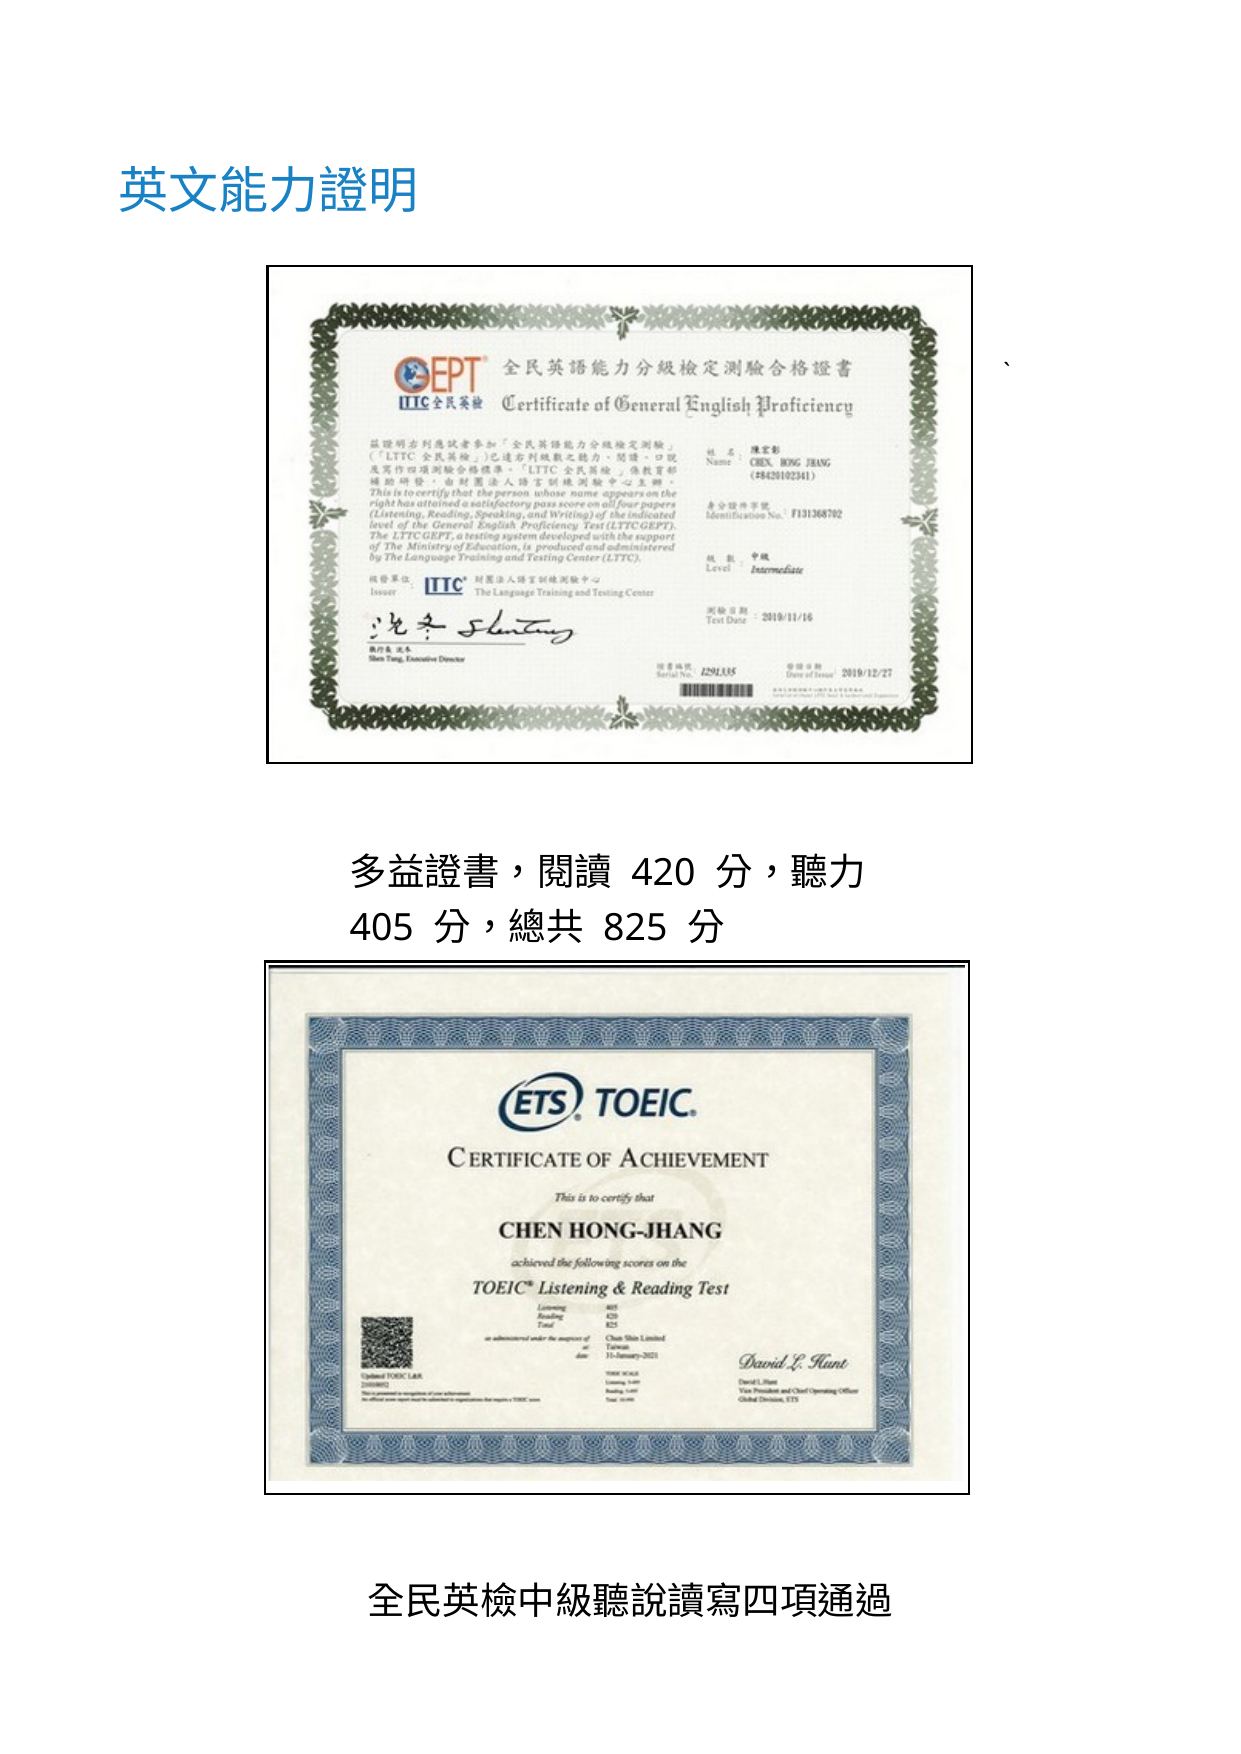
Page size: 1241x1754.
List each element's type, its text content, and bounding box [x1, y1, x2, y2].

picture [271, 270, 969, 759]
text ` [973, 355, 1122, 389]
text [118, 355, 266, 389]
picture [268, 965, 965, 1478]
subtitle 英文能力證明 [118, 151, 1122, 223]
